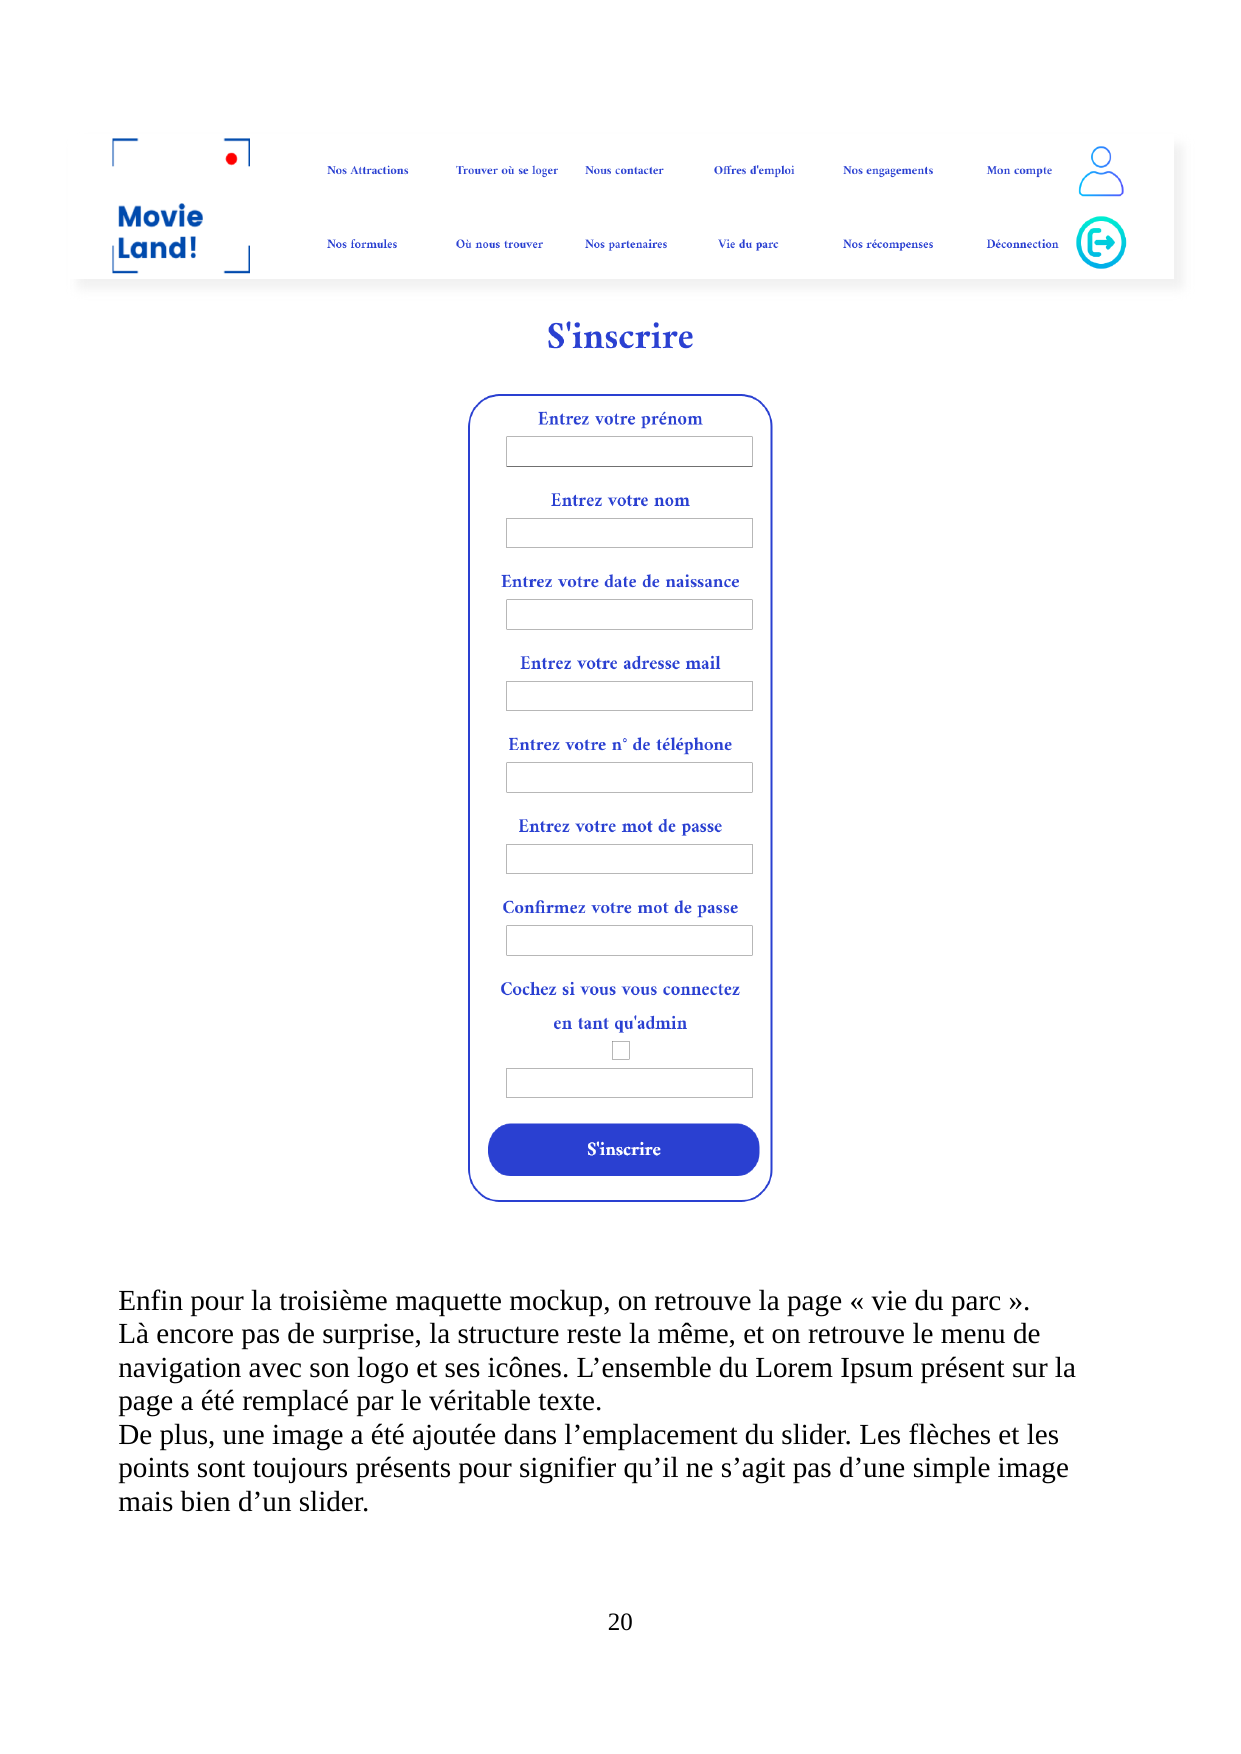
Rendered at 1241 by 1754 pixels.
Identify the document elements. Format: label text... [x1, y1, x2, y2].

text Enfin pour la troisième maquette mockup, on retrouve la page « vie du parc ». [118, 1283, 1122, 1316]
text Là encore pas de surprise, la structure reste la même, et on retrouve le menu de navigation avec son logo et ses icônes. L’ensemble du Lorem Ipsum présent sur la page a été remplacé par le véritable texte. [118, 1316, 1122, 1417]
text De plus, une image a été ajoutée dans l’emplacement du slider. Les flèches et les points sont toujours présents pour signifier qu’il ne s’agit pas d’une simple image mais bien d’un slider. [118, 1417, 1122, 1518]
picture [36, 118, 1204, 1226]
